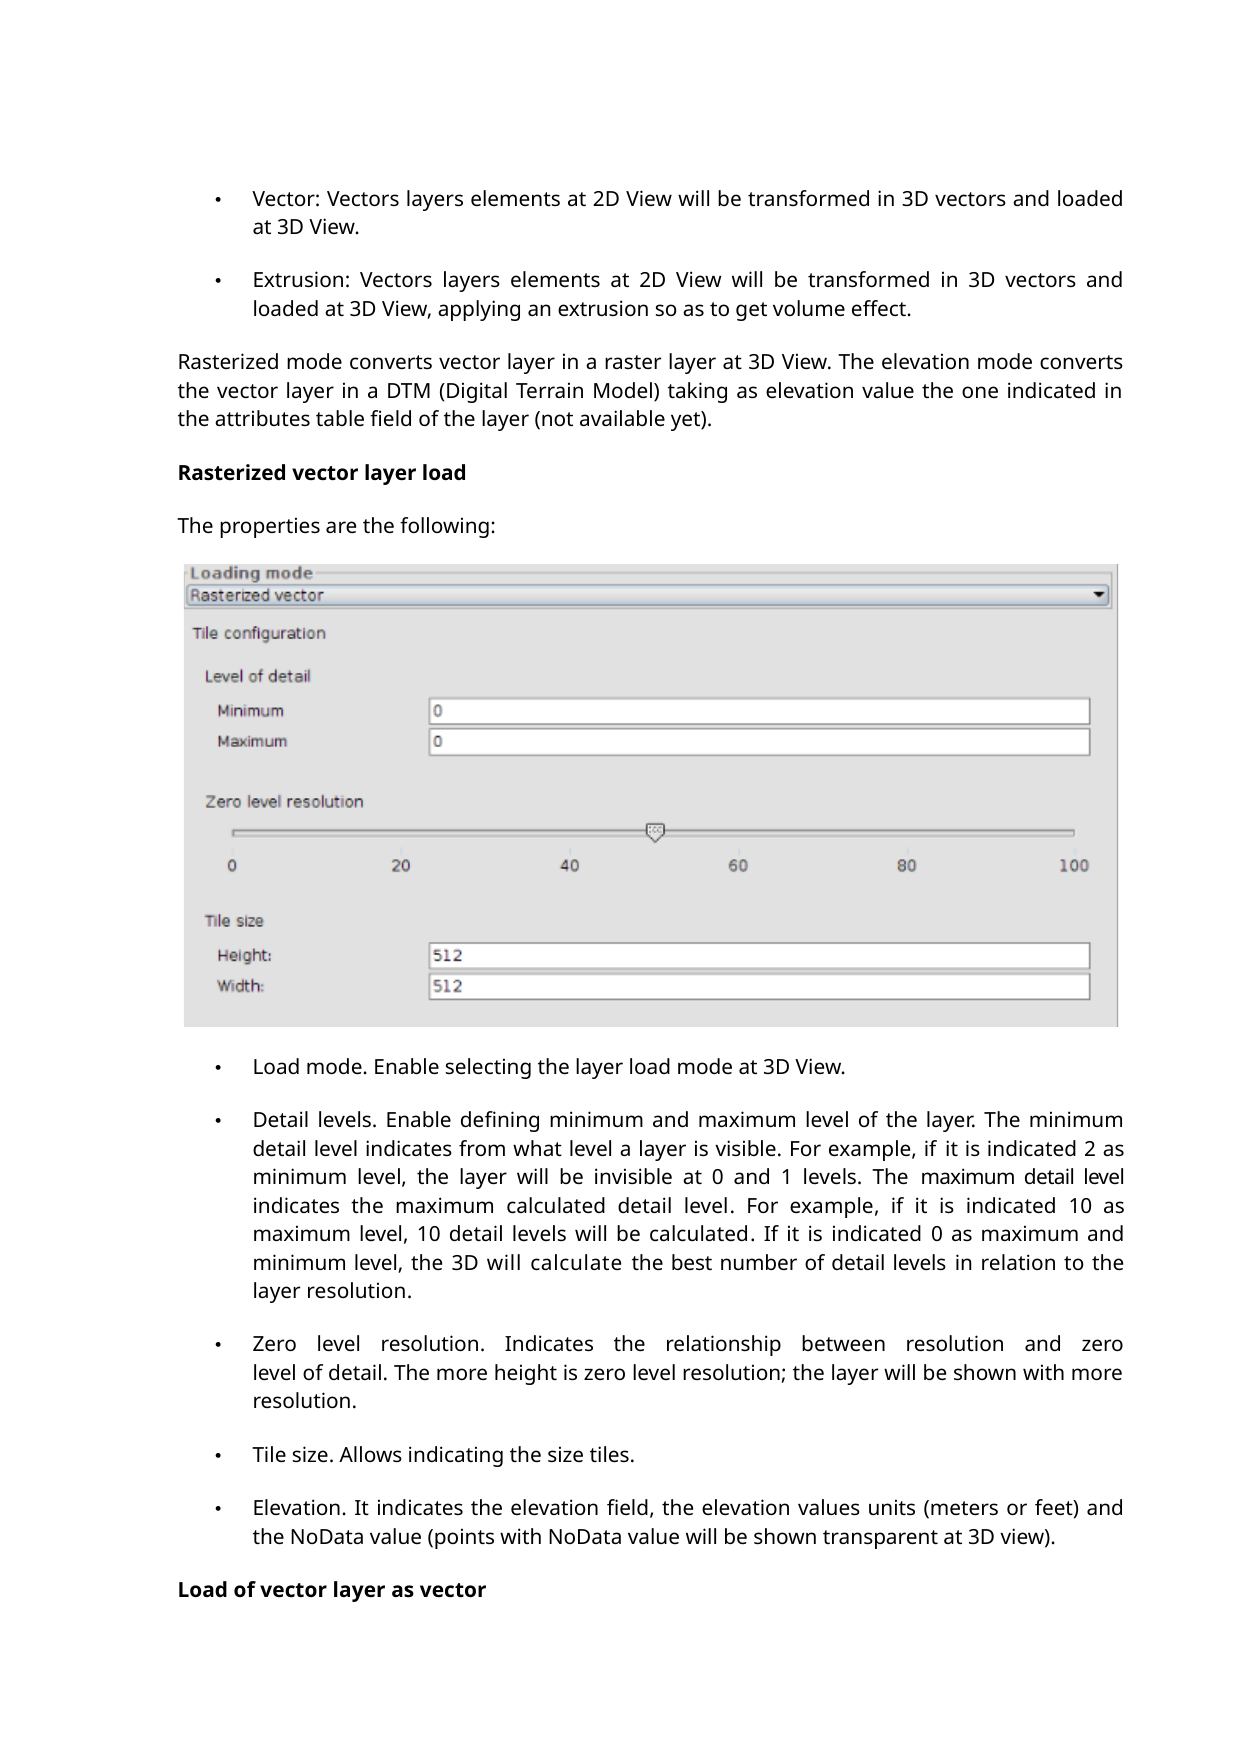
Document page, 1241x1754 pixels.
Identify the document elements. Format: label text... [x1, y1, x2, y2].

list Detail levels. Enable defining minimum and maximum level of the layer. The minimum detail level indicates from what level a layer is visible. For example, if it is indicated 2 as minimum level, the layer will be invisible at 0 and 1 levels. The maximum detail level indicates the maximum calculated detail level. For example, if it is indicated 10 as maximum level, 10 detail levels will be calculated. If it is indicated 0 as maximum and minimum level, the 3D will calculate the best number of detail levels in relation to the layer resolution. [215, 1106, 1125, 1304]
list Tile size. Allows indicating the size tiles. [215, 1440, 1125, 1468]
text Rasterized vector layer load [177, 458, 1125, 486]
picture [183, 564, 1119, 1027]
list Elevation. It indicates the elevation field, the elevation values units (meters or feet) and the NoData value (points with NoData value will be shown transparent at 3D view). [215, 1493, 1125, 1550]
text Rasterized mode converts vector layer in a raster layer at 3D View. The elevation mode converts the vector layer in a DTM (Digital Terrain Model) taking as elevation value the one indicated in the attributes table field of the layer (not available yet). [177, 347, 1125, 433]
list Load mode. Enable selecting the layer load mode at 3D View. [215, 1052, 1125, 1081]
list Vector: Vectors layers elements at 2D View will be transformed in 3D vectors and loaded at 3D View. [215, 184, 1125, 241]
text Load of vector layer as vector [177, 1575, 1125, 1604]
text The properties are the following: [177, 511, 1125, 539]
list Extrusion: Vectors layers elements at 2D View will be transformed in 3D vectors and loaded at 3D View, applying an extrusion so as to get volume effect. [215, 266, 1125, 322]
list Zero level resolution. Indicates the relationship between resolution and zero level of detail. The more height is zero level resolution; the layer will be shown with more resolution. [215, 1329, 1125, 1415]
